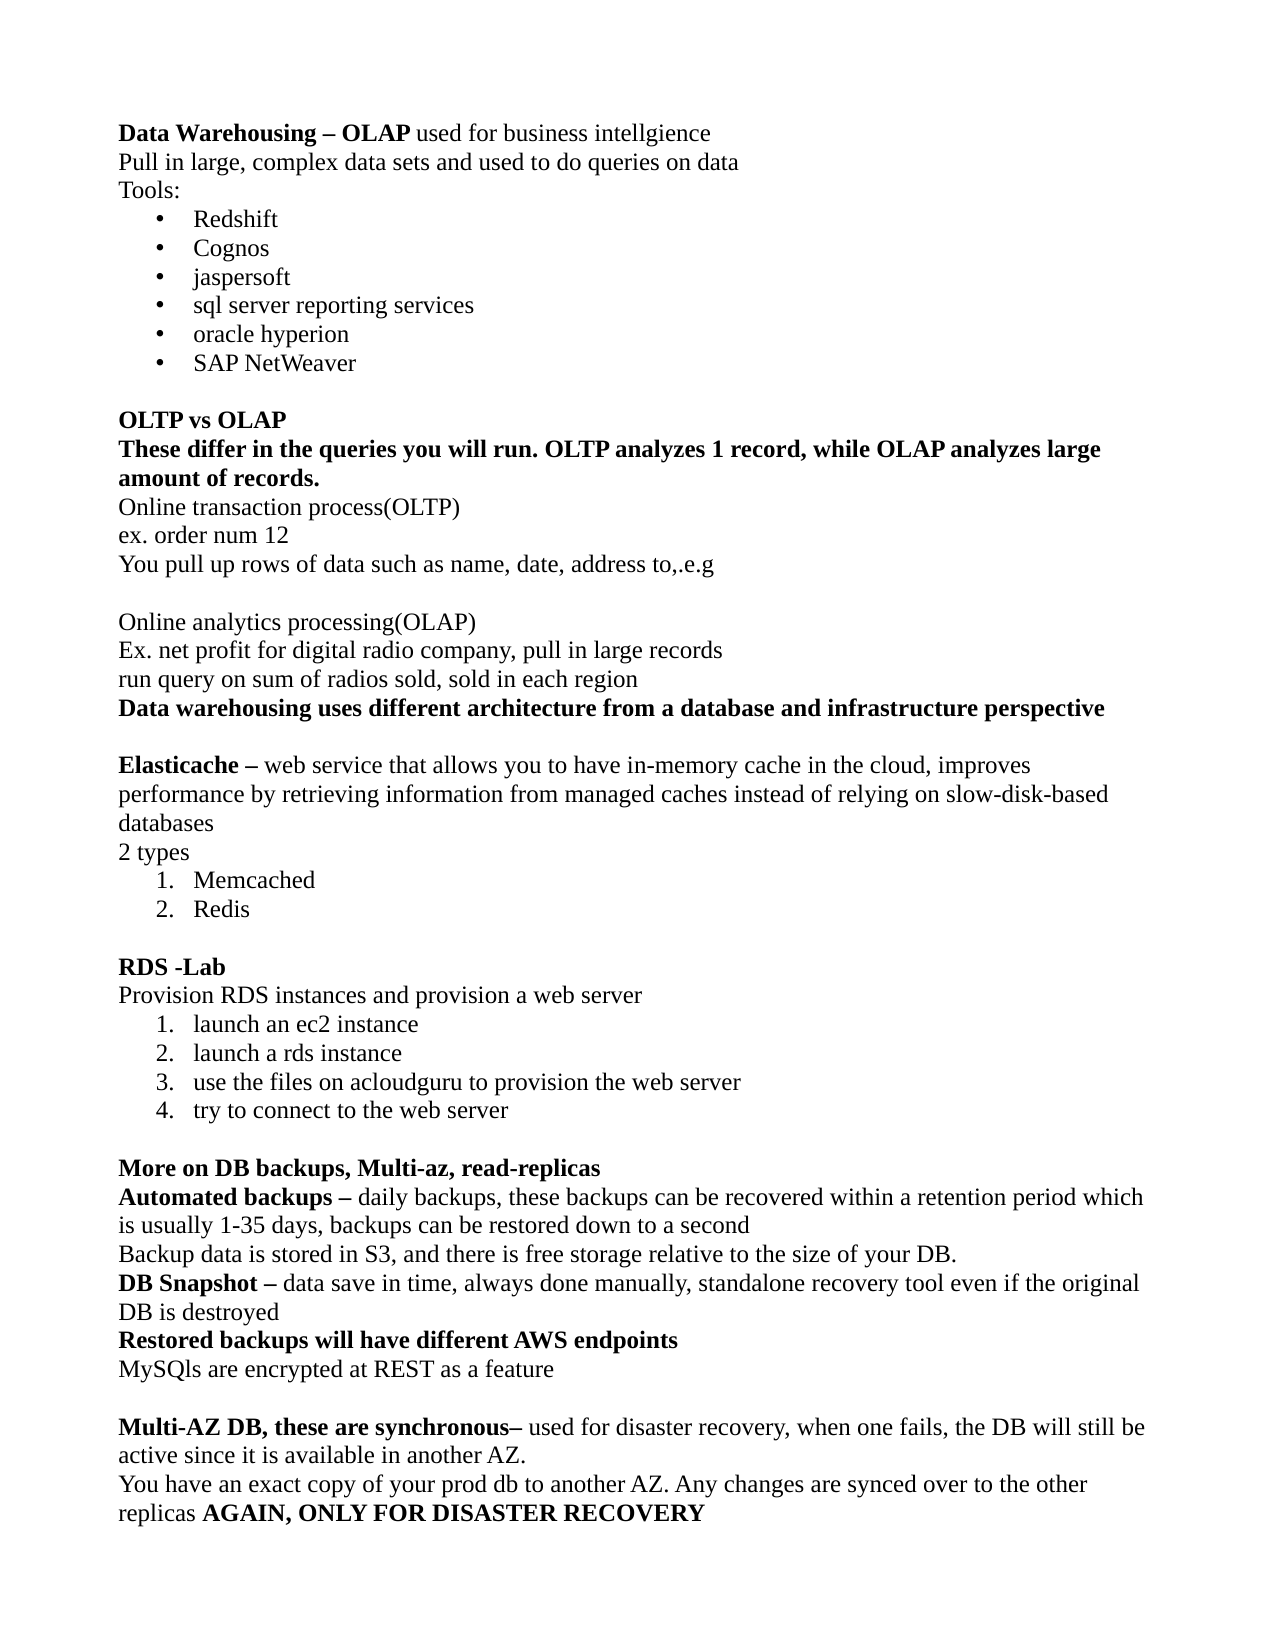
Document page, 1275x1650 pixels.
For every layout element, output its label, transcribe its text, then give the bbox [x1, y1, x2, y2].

text Multi-AZ DB, these are synchronous– used for disaster recovery, when one fails, the DB will still be active since it is available in another AZ. [118, 1412, 1157, 1469]
text Tools: [118, 176, 1157, 204]
list Memcached [156, 866, 1157, 894]
list SAP NetWeaver [156, 348, 1157, 377]
text Data Warehousing – OLAP used for business intellgience [118, 118, 1157, 147]
list jaspersoft [156, 262, 1157, 291]
text 2 types [118, 837, 1157, 866]
text Automated backups – daily backups, these backups can be recovered within a retention period which is usually 1-35 days, backups can be restored down to a second [118, 1182, 1157, 1239]
list use the files on acloudguru to provision the web server [156, 1067, 1157, 1096]
list try to connect to the web server [156, 1096, 1157, 1124]
text Pull in large, complex data sets and used to do queries on data [118, 147, 1157, 176]
text More on DB backups, Multi-az, read-replicas [118, 1153, 1157, 1182]
text Data warehousing uses different architecture from a database and infrastructure perspective [118, 693, 1157, 722]
text You pull up rows of data such as name, date, address to,.e.g [118, 549, 1157, 578]
list sql server reporting services [156, 291, 1157, 319]
text Provision RDS instances and provision a web server [118, 981, 1157, 1009]
list launch an ec2 instance [156, 1009, 1157, 1038]
text Online transaction process(OLTP) [118, 492, 1157, 521]
list Redis [156, 894, 1157, 923]
text Online analytics processing(OLAP) [118, 607, 1157, 636]
text Ex. net profit for digital radio company, pull in large records [118, 636, 1157, 664]
text RDS -Lab [118, 952, 1157, 981]
list Cognos [156, 233, 1157, 262]
text OLTP vs OLAP [118, 406, 1157, 434]
text DB Snapshot – data save in time, always done manually, standalone recovery tool even if the original DB is destroyed [118, 1268, 1157, 1326]
list launch a rds instance [156, 1038, 1157, 1067]
text ex. order num 12 [118, 521, 1157, 549]
text These differ in the queries you will run. OLTP analyzes 1 record, while OLAP analyzes large amount of records. [118, 434, 1157, 492]
text MySQls are encrypted at REST as a feature [118, 1354, 1157, 1383]
text Backup data is stored in S3, and there is free storage relative to the size of your DB. [118, 1239, 1157, 1268]
text run query on sum of radios sold, sold in each region [118, 664, 1157, 693]
text Restored backups will have different AWS endpoints [118, 1326, 1157, 1354]
text Elasticache – web service that allows you to have in-memory cache in the cloud, improves performance by retrieving information from managed caches instead of relying on slow-disk-based databases [118, 751, 1157, 837]
list oracle hyperion [156, 319, 1157, 348]
text You have an exact copy of your prod db to another AZ. Any changes are synced over to the other replicas AGAIN, ONLY FOR DISASTER RECOVERY [118, 1469, 1157, 1527]
list Redshift [156, 204, 1157, 233]
